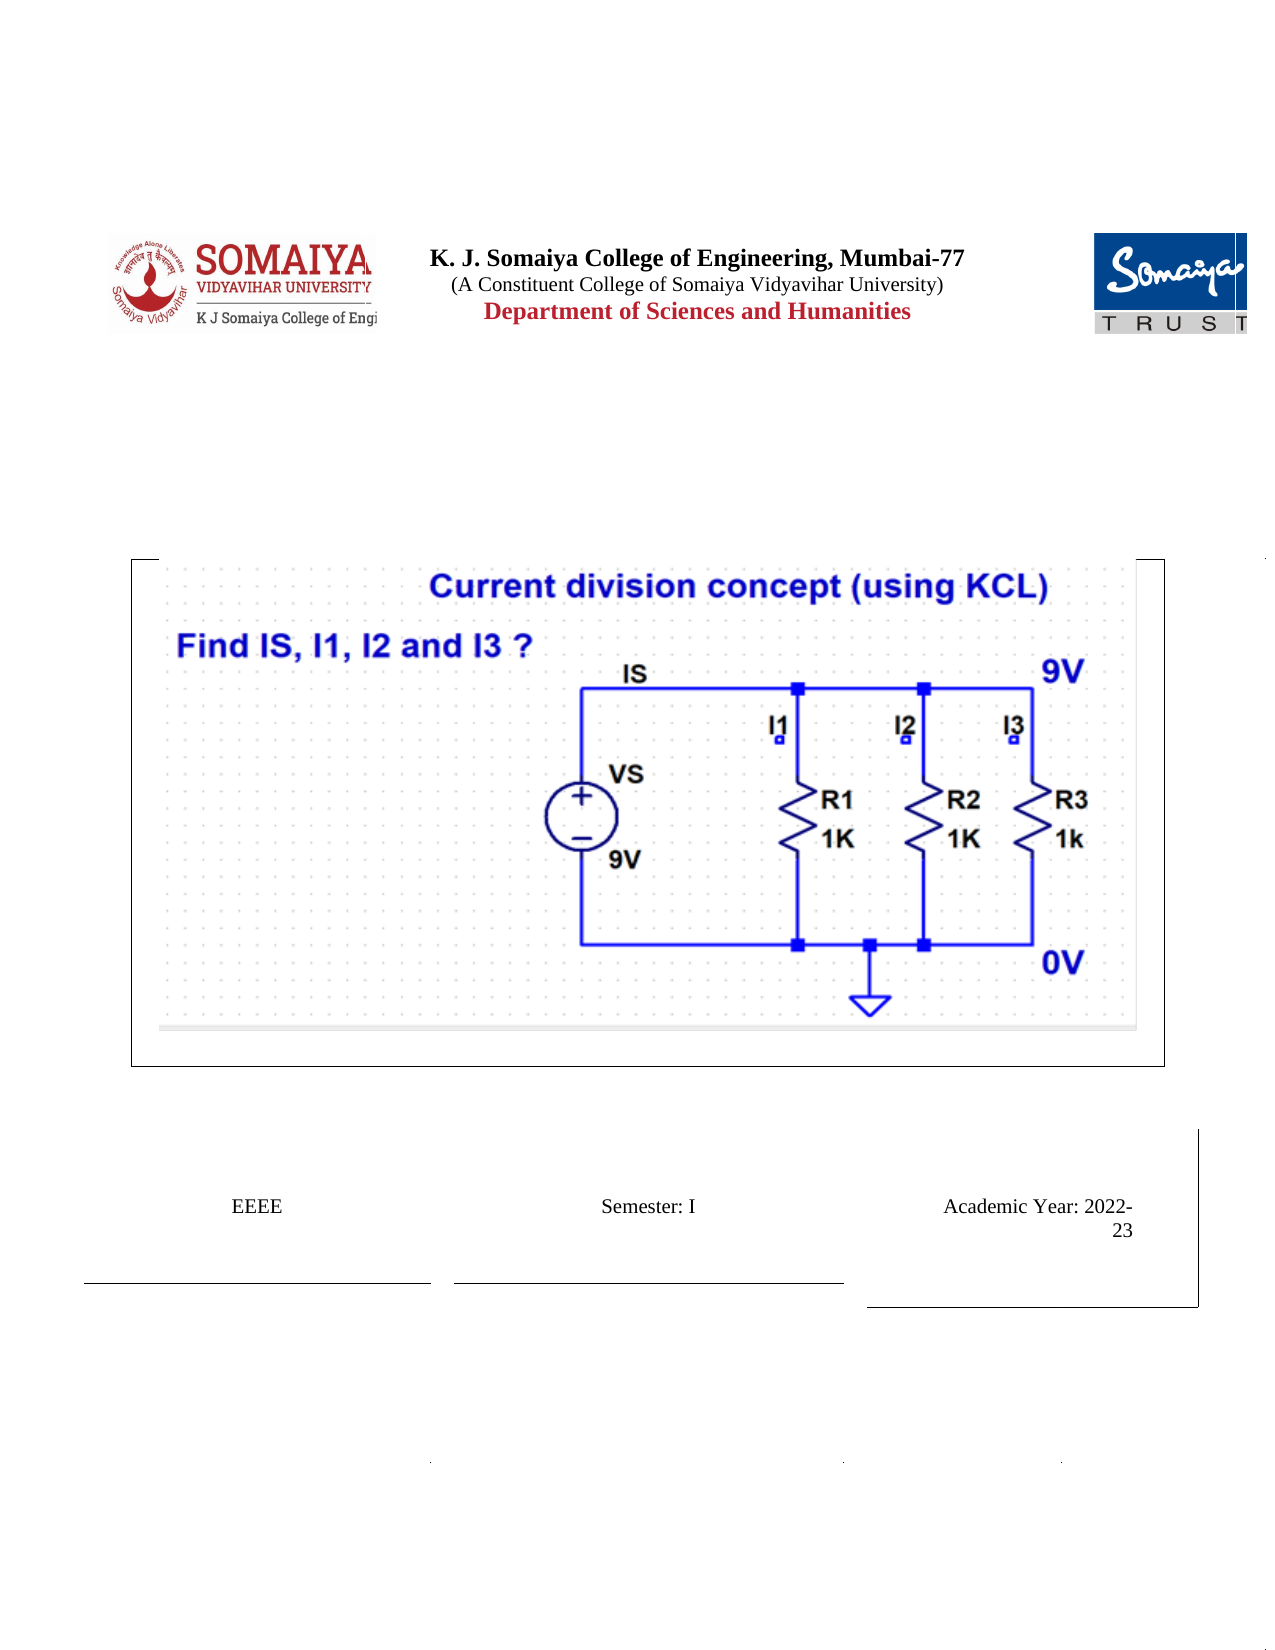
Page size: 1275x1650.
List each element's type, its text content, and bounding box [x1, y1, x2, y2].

table_cell Task 1: Voltage division Concept and its verification on breadboard Task 2: Current division Concept Task 3: Turn on an LED and measure its turn-on voltage Task 4: Battery Level Indicator Circuit [132, 560, 1164, 1066]
